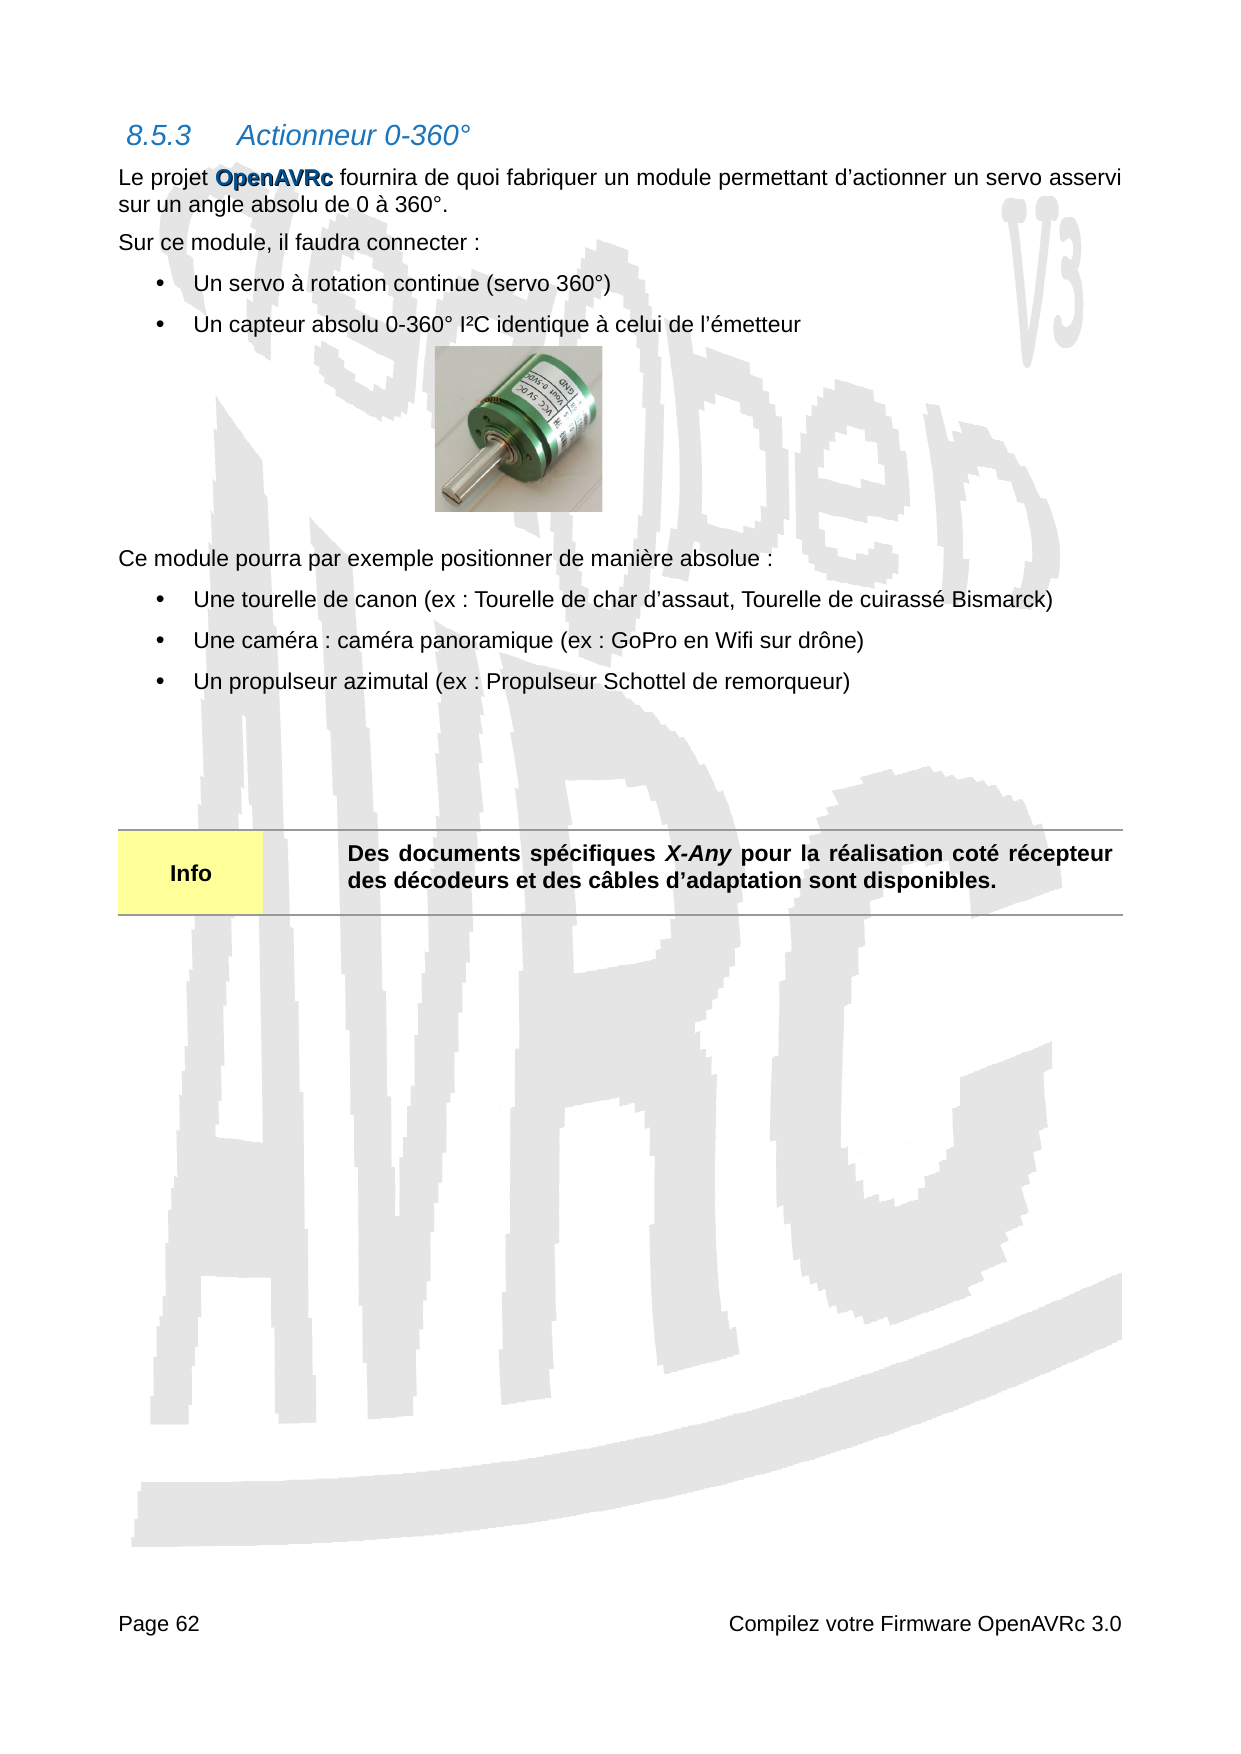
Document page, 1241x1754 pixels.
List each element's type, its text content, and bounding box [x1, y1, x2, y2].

text Le projet OpenAVRc fournira de quoi fabriquer un module permettant d’actionner un servo asservi sur un angle absolu de 0 à 360°. [118, 164, 1122, 217]
text Sur ce module, il faudra connecter : [118, 229, 1122, 256]
text Ce module pourra par exemple positionner de manière absolue : [118, 545, 1122, 571]
list Un servo à rotation continue (servo 360°) [156, 268, 1122, 297]
list Un capteur absolu 0-360° I²C identique à celui de l’émetteur [156, 309, 1122, 338]
list Un propulseur azimutal (ex : Propulseur Schottel de remorqueur) [156, 666, 1122, 695]
list Une tourelle de canon (ex : Tourelle de char d’assaut, Tourelle de cuirassé Bismarck) [156, 584, 1122, 613]
table_header Des documents spécifiques X-Any pour la réalisation coté récepteur des décodeurs et des câbles d’adaptation sont disponibles. [264, 831, 1122, 914]
subtitle Actionneur 0-360° [118, 118, 1122, 152]
picture [434, 346, 603, 512]
table_header Info [118, 831, 263, 914]
list Une caméra : caméra panoramique (ex : GoPro en Wifi sur drône) [156, 625, 1122, 654]
